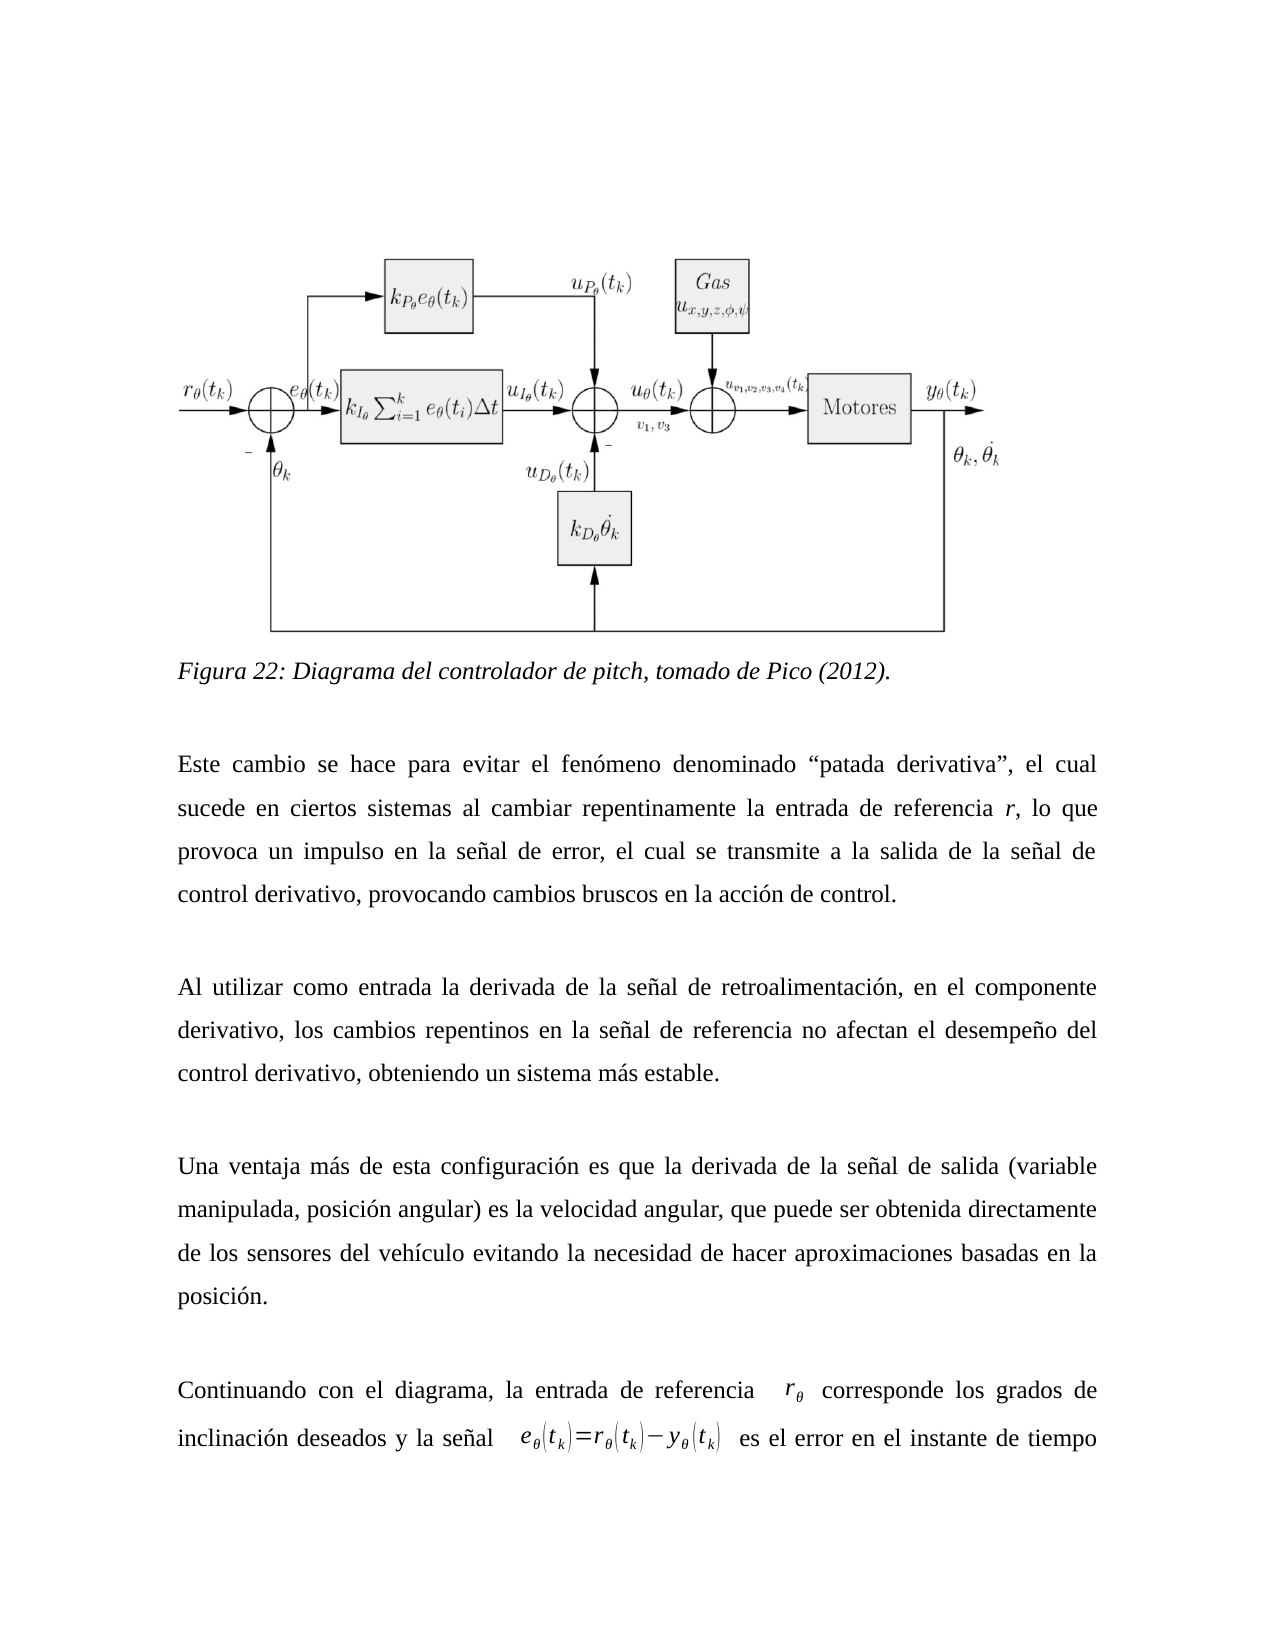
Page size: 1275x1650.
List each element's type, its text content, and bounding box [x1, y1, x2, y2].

text Una ventaja más de esta configuración es que la derivada de la señal de salida (variable manipulada, posición angular) es la velocidad angular, que puede ser obtenida directamente de los sensores del vehículo evitando la necesidad de hacer aproximaciones basadas en la posición. [177, 1151, 1098, 1309]
text Este cambio se hace para evitar el fenómeno denominado “patada derivativa”, el cual sucede en ciertos sistemas al cambiar repentinamente la entrada de referencia r, lo que provoca un impulso en la señal de error, el cual se transmite a la salida de la señal de control derivativo, provocando cambios bruscos en la acción de control. [177, 749, 1098, 908]
picture [177, 247, 999, 651]
text Al utilizar como entrada la derivada de la señal de retroalimentación, en el componente derivativo, los cambios repentinos en la señal de referencia no afectan el desempeño del control derivativo, obteniendo un sistema más estable. [177, 972, 1098, 1087]
text Continuando con el diagrama, la entrada de referencia corresponde los grados de inclinación deseados y la señal es el error en el instante de tiempo , que es utilizado por los términos proporcional e integral. La variable de control obtenida del término proporcional queda de la siguiente manera: [177, 1374, 1098, 1454]
text Figura 22: Diagrama del controlador de pitch, tomado de Pico (2012). [177, 651, 999, 685]
